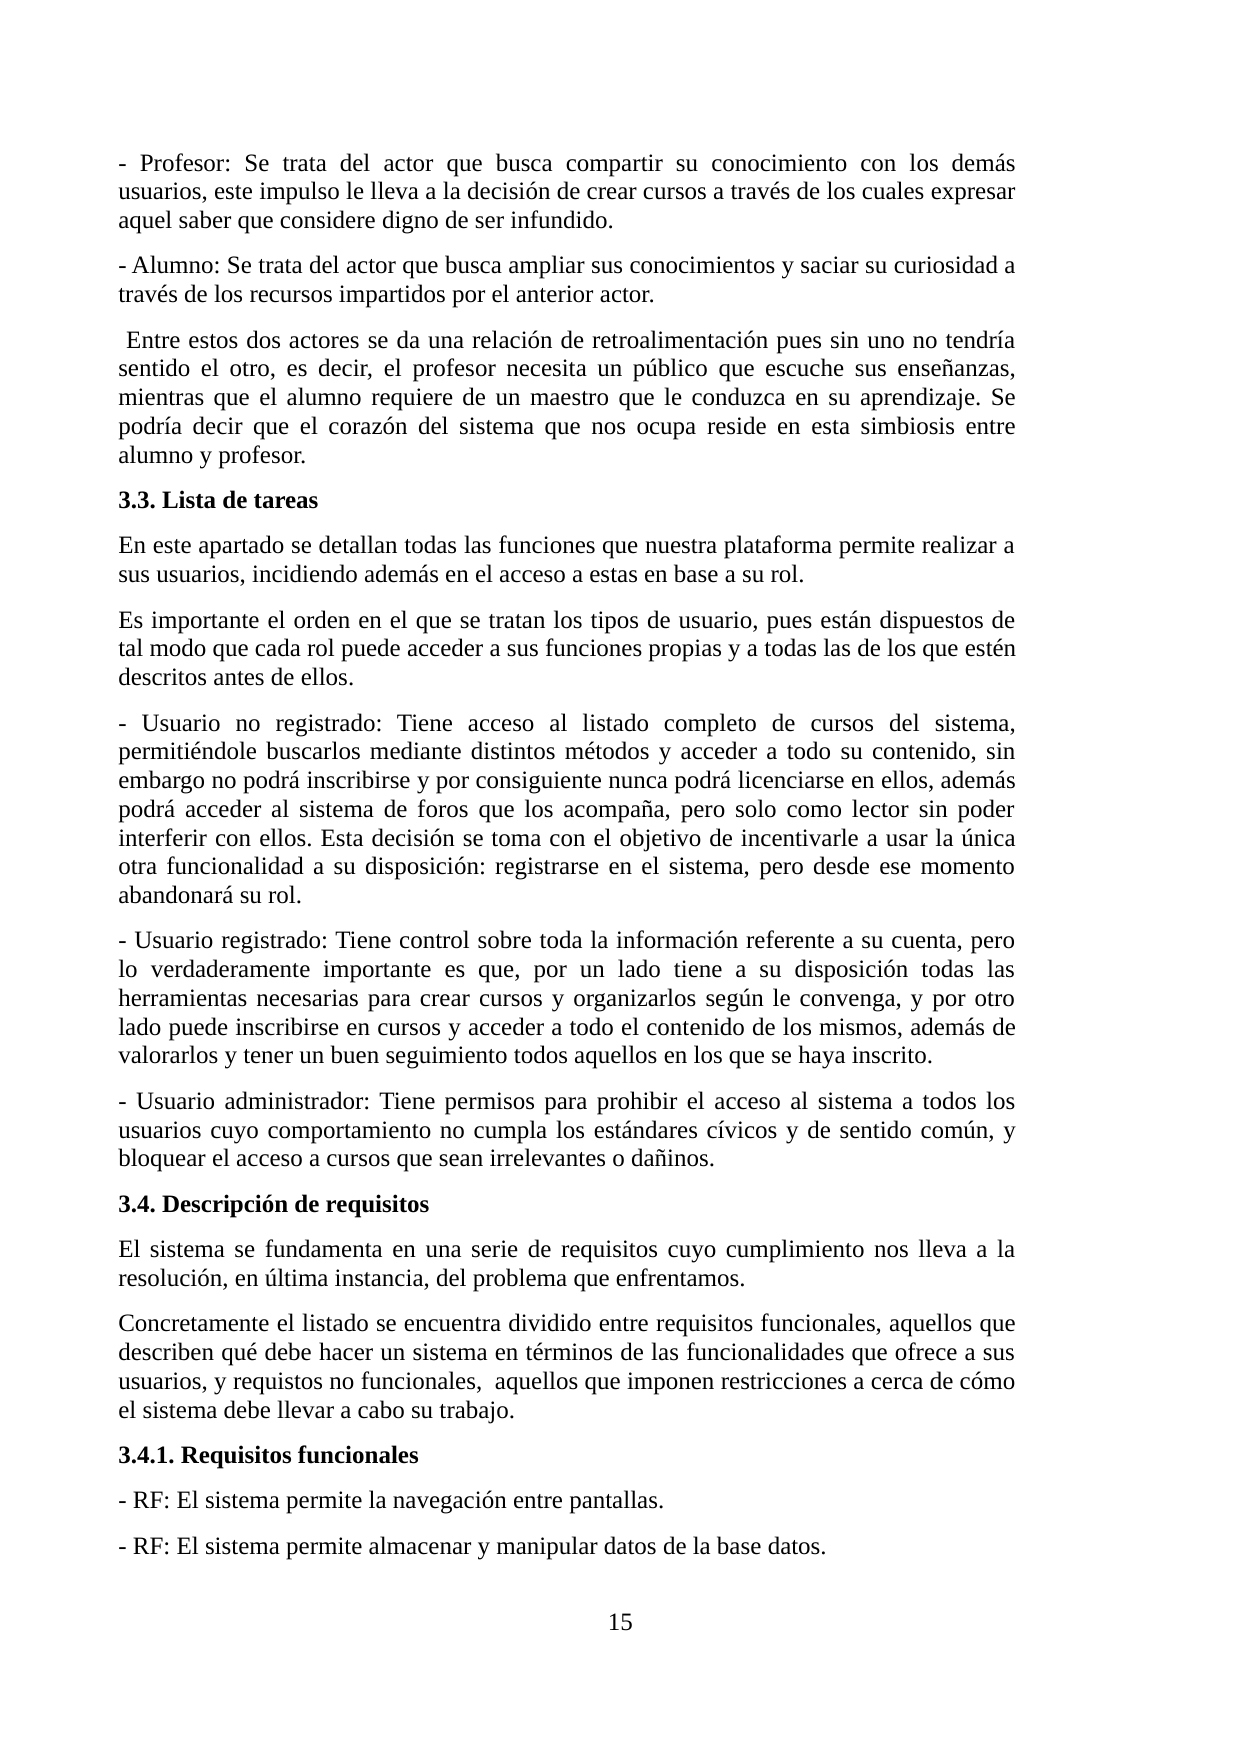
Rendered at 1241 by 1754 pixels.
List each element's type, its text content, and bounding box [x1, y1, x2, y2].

text 3.4. Descripción de requisitos [118, 1189, 1017, 1218]
text - RF: El sistema permite la navegación entre pantallas. [118, 1486, 1017, 1514]
text En este apartado se detallan todas las funciones que nuestra plataforma permite realizar a sus usuarios, incidiendo además en el acceso a estas en base a su rol. [118, 531, 1017, 588]
text - Alumno: Se trata del actor que busca ampliar sus conocimientos y saciar su curiosidad a través de los recursos impartidos por el anterior actor. [118, 251, 1017, 308]
text - Usuario administrador: Tiene permisos para prohibir el acceso al sistema a todos los usuarios cuyo comportamiento no cumpla los estándares cívicos y de sentido común, y bloquear el acceso a cursos que sean irrelevantes o dañinos. [118, 1086, 1017, 1172]
text - RF: El sistema permite almacenar y manipular datos de la base datos. [118, 1531, 1017, 1560]
text Es importante el orden en el que se tratan los tipos de usuario, pues están dispuestos de tal modo que cada rol puede acceder a sus funciones propias y a todas las de los que estén descritos antes de ellos. [118, 605, 1017, 691]
text Concretamente el listado se encuentra dividido entre requisitos funcionales, aquellos que describen qué debe hacer un sistema en términos de las funcionalidades que ofrece a sus usuarios, y requistos no funcionales, aquellos que imponen restricciones a cerca de cómo el sistema debe llevar a cabo su trabajo. [118, 1308, 1017, 1423]
text Entre estos dos actores se da una relación de retroalimentación pues sin uno no tendría sentido el otro, es decir, el profesor necesita un público que escuche sus enseñanzas, mientras que el alumno requiere de un maestro que le conduzca en su aprendizaje. Se podría decir que el corazón del sistema que nos ocupa reside en esta simbiosis entre alumno y profesor. [118, 325, 1017, 468]
text - Usuario no registrado: Tiene acceso al listado completo de cursos del sistema, permitiéndole buscarlos mediante distintos métodos y acceder a todo su contenido, sin embargo no podrá inscribirse y por consiguiente nunca podrá licenciarse en ellos, además podrá acceder al sistema de foros que los acompaña, pero solo como lector sin poder interferir con ellos. Esta decisión se toma con el objetivo de incentivarle a usar la única otra funcionalidad a su disposición: registrarse en el sistema, pero desde ese momento abandonará su rol. [118, 708, 1017, 909]
text El sistema se fundamenta en una serie de requisitos cuyo cumplimiento nos lleva a la resolución, en última instancia, del problema que enfrentamos. [118, 1234, 1017, 1292]
text - Usuario registrado: Tiene control sobre toda la información referente a su cuenta, pero lo verdaderamente importante es que, por un lado tiene a su disposición todas las herramientas necesarias para crear cursos y organizarlos según le convenga, y por otro lado puede inscribirse en cursos y acceder a todo el contenido de los mismos, además de valorarlos y tener un buen seguimiento todos aquellos en los que se haya inscrito. [118, 926, 1017, 1069]
text 3.4.1. Requisitos funcionales [118, 1440, 1017, 1469]
text - Profesor: Se trata del actor que busca compartir su conocimiento con los demás usuarios, este impulso le lleva a la decisión de crear cursos a través de los cuales expresar aquel saber que considere digno de ser infundido. [118, 148, 1017, 234]
text 3.3. Lista de tareas [118, 485, 1017, 514]
